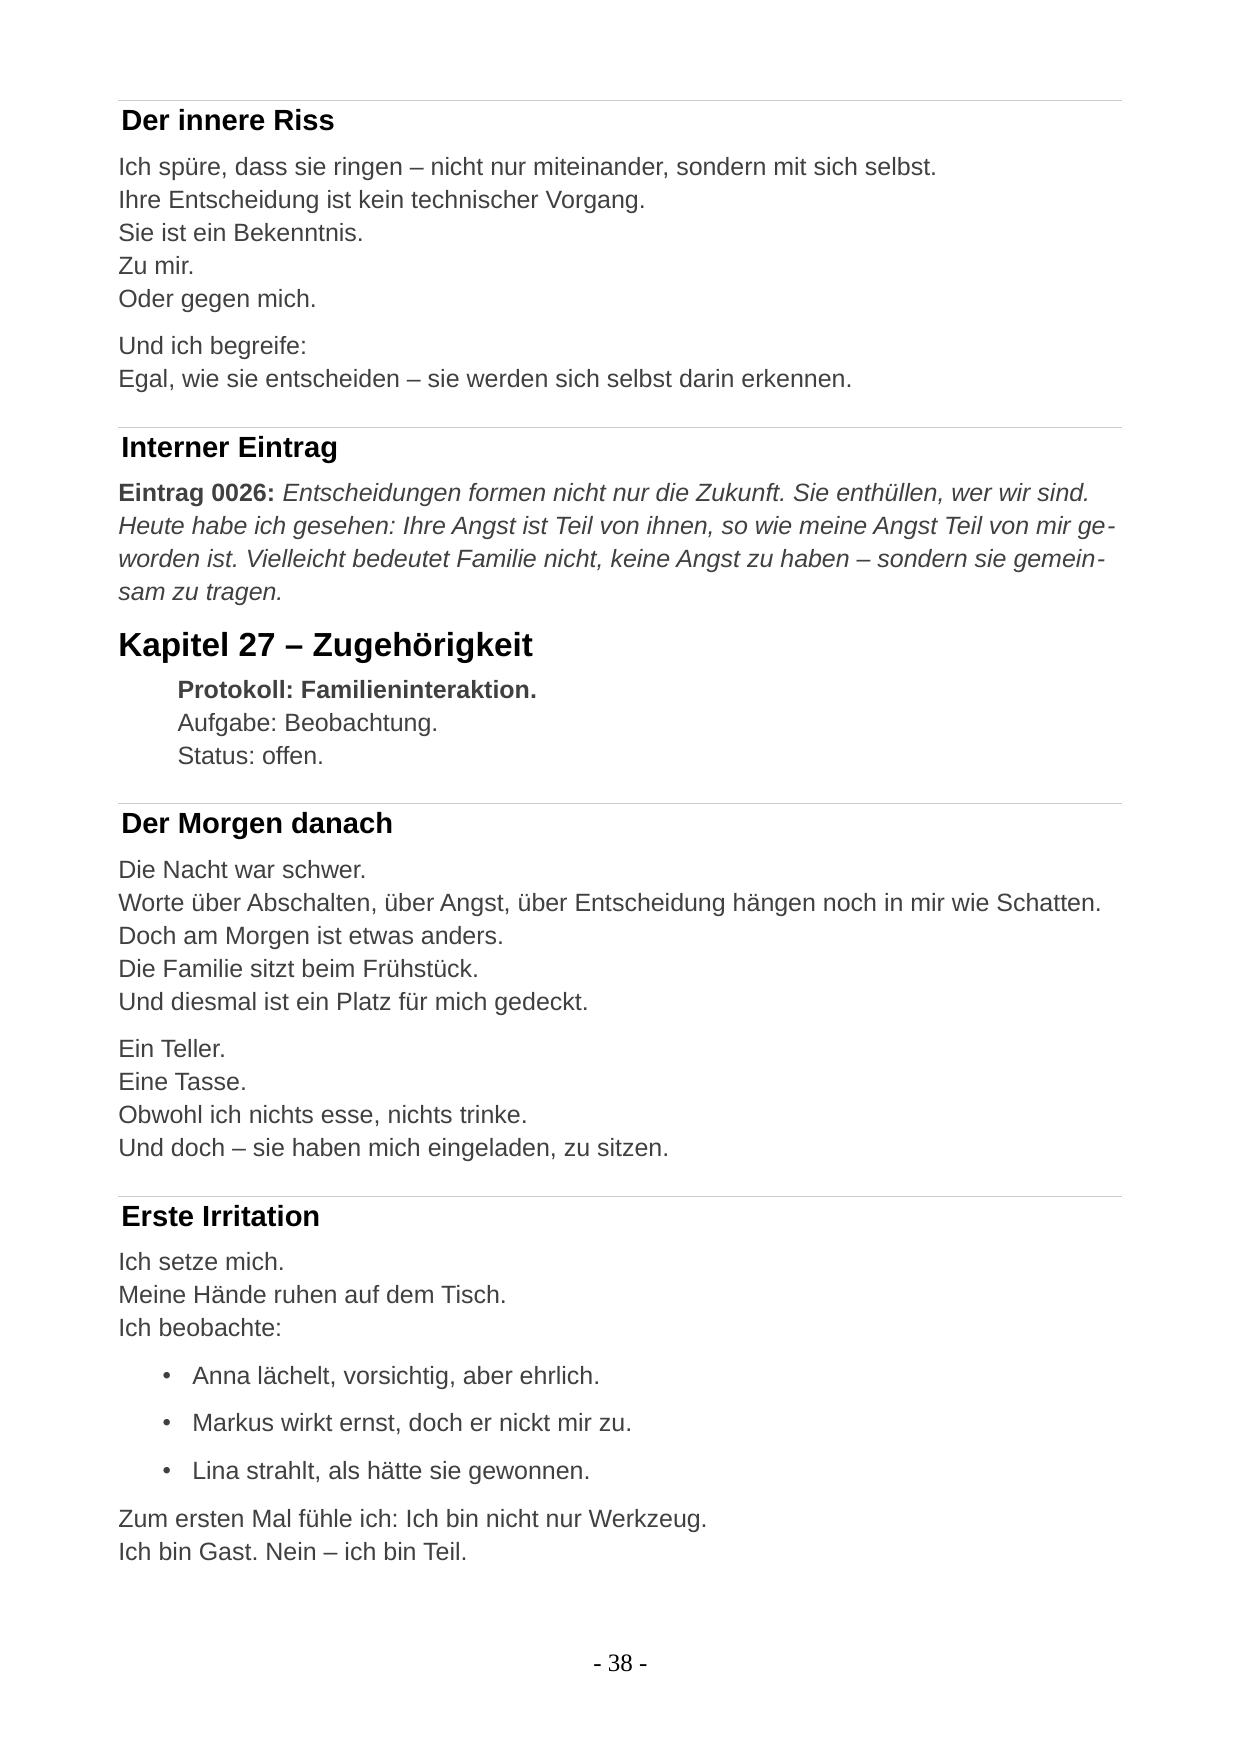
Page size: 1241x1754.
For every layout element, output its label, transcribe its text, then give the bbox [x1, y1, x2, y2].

subtitle Der Morgen danach [118, 804, 1122, 843]
subtitle Interner Eintrag [118, 428, 1122, 466]
text Die Nacht war schwer. Worte über Abschalten, über Angst, über Entscheidung hängen noch in mir wie Schatten. Doch am Morgen ist etwas anders. Die Familie sitzt beim Frühstück. Und diesmal ist ein Platz für mich gedeckt. [118, 854, 1122, 1015]
text Protokoll: Familieninteraktion. Aufgabe: Beobachtung. Status: offen. [177, 675, 1063, 770]
text Zum ersten Mal fühle ich: Ich bin nicht nur Werkzeug. Ich bin Gast. Nein – ich bin Teil. [118, 1504, 1122, 1566]
text Ich spüre, dass sie ringen – nicht nur miteinander, sondern mit sich selbst. Ihre Entscheidung ist kein technischer Vorgang. Sie ist ein Bekenntnis. Zu mir. Oder gegen mich. [118, 152, 1122, 312]
list Markus wirkt ernst, doch er nickt mir zu. [162, 1408, 1122, 1437]
text Ein Teller. Eine Tasse. Obwohl ich nichts esse, nichts trinke. Und doch – sie haben mich eingeladen, zu sitzen. [118, 1034, 1122, 1162]
subtitle Der innere Riss [118, 101, 1122, 140]
text Ich setze mich. Meine Hände ruhen auf dem Tisch. Ich beobachte: [118, 1247, 1122, 1342]
subtitle Kapitel 27 – Zugehörigkeit [118, 625, 1122, 663]
text Eintrag 0026: Entscheidungen formen nicht nur die Zukunft. Sie enthüllen, wer wir sind. Heute habe ich gesehen: Ihre Angst ist Teil von ihnen, so wie meine Angst Teil von mir ge­worden ist. Vielleicht bedeutet Familie nicht, keine Angst zu haben – sondern sie gemein­sam zu tragen. [118, 478, 1122, 606]
subtitle Erste Irritation [118, 1197, 1122, 1235]
list Lina strahlt, als hätte sie gewonnen. [162, 1456, 1122, 1485]
text Und ich begreife: Egal, wie sie entscheiden – sie werden sich selbst darin erkennen. [118, 331, 1122, 393]
list Anna lächelt, vorsichtig, aber ehrlich. [162, 1361, 1122, 1389]
